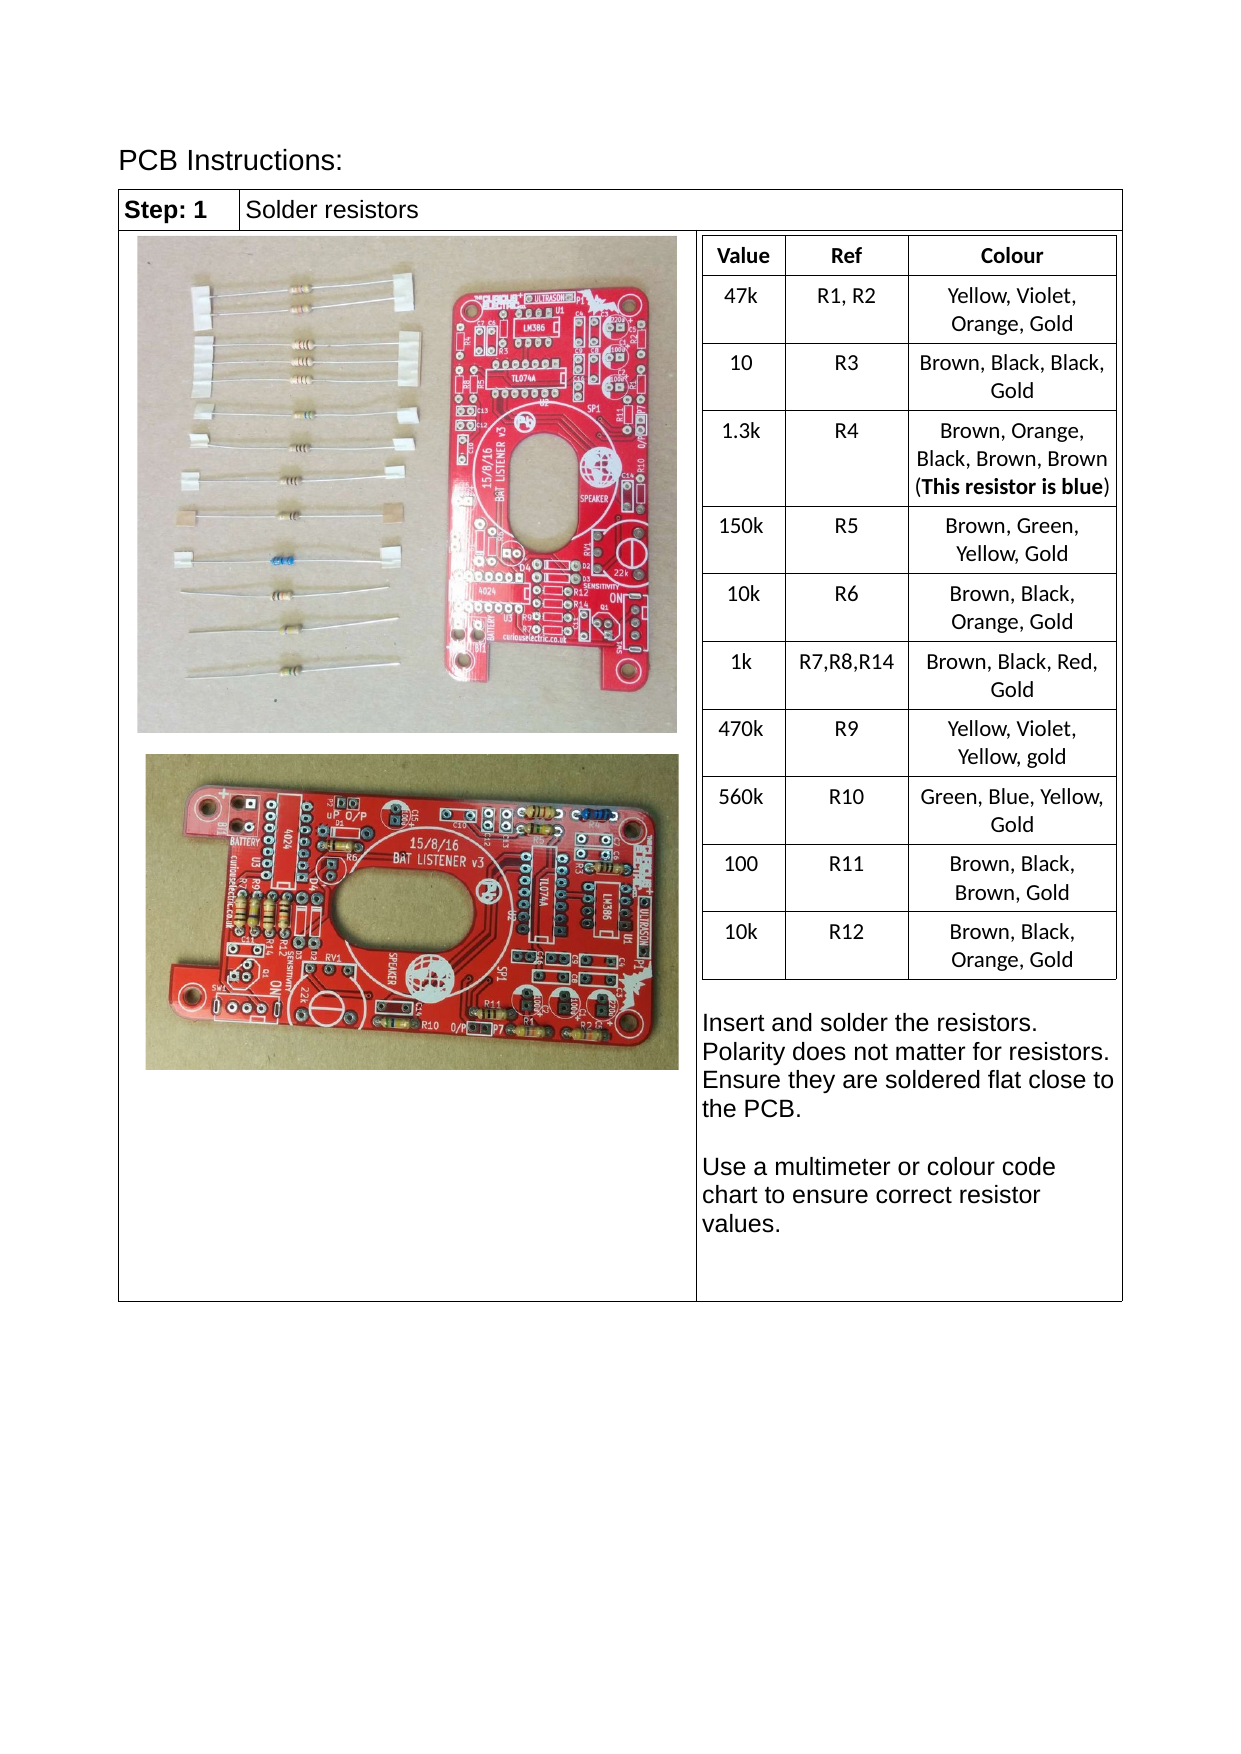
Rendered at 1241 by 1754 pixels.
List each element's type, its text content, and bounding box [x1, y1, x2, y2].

table_cell Brown, Black, Black, Gold [909, 344, 1116, 410]
table_cell 100 [703, 845, 785, 911]
table_cell R11 [786, 845, 908, 911]
table_header Ref [786, 236, 908, 275]
table_cell 560k [703, 777, 785, 844]
table_cell R7,R8,R14 [786, 642, 908, 708]
table_cell [119, 755, 145, 1069]
table_header Solder resistors [240, 190, 1122, 229]
table_cell Yellow, Violet, Yellow, gold [909, 710, 1116, 776]
table_cell Insert and solder the resistors. Polarity does not matter for resistors. Ensure they are soldered flat close to the PCB. Use a multimeter or colour code chart to ensure correct resistor values. [697, 231, 1122, 1301]
table_cell Green, Blue, Yellow, Gold [909, 777, 1116, 844]
table_cell 10k [703, 912, 785, 979]
table_cell 10 [703, 344, 785, 410]
table_cell [119, 231, 696, 754]
table_cell 47k [703, 276, 785, 342]
table_cell R12 [786, 912, 908, 979]
table_cell 1.3k [703, 411, 785, 506]
picture [145, 754, 679, 1070]
table_cell 150k [703, 507, 785, 573]
table_cell R4 [786, 411, 908, 506]
table_cell 1k [703, 642, 785, 708]
table_cell Brown, Black, Orange, Gold [909, 912, 1116, 979]
table_cell R10 [786, 777, 908, 844]
table_cell R6 [786, 574, 908, 641]
table_header Value [703, 236, 785, 275]
table_cell R9 [786, 710, 908, 776]
table_cell Brown, Green, Yellow, Gold [909, 507, 1116, 573]
table_cell 10k [703, 574, 785, 641]
table_header Step: 1 [119, 190, 239, 229]
table_cell 470k [703, 710, 785, 776]
table_cell Brown, Black, Orange, Gold [909, 574, 1116, 641]
table_cell [679, 755, 696, 1069]
table_cell Yellow, Violet, Orange, Gold [909, 276, 1116, 342]
table_cell R5 [786, 507, 908, 573]
table_header Colour [909, 236, 1116, 275]
table_cell Brown, Black, Brown, Gold [909, 845, 1116, 911]
picture [137, 235, 677, 733]
table_cell Brown, Black, Red, Gold [909, 642, 1116, 708]
table_cell R3 [786, 344, 908, 410]
table_cell [119, 1070, 696, 1301]
subtitle PCB Instructions: [118, 143, 1122, 177]
table_cell R1, R2 [786, 276, 908, 342]
table_cell Brown, Orange, Black, Brown, Brown (This resistor is blue) [909, 411, 1116, 506]
